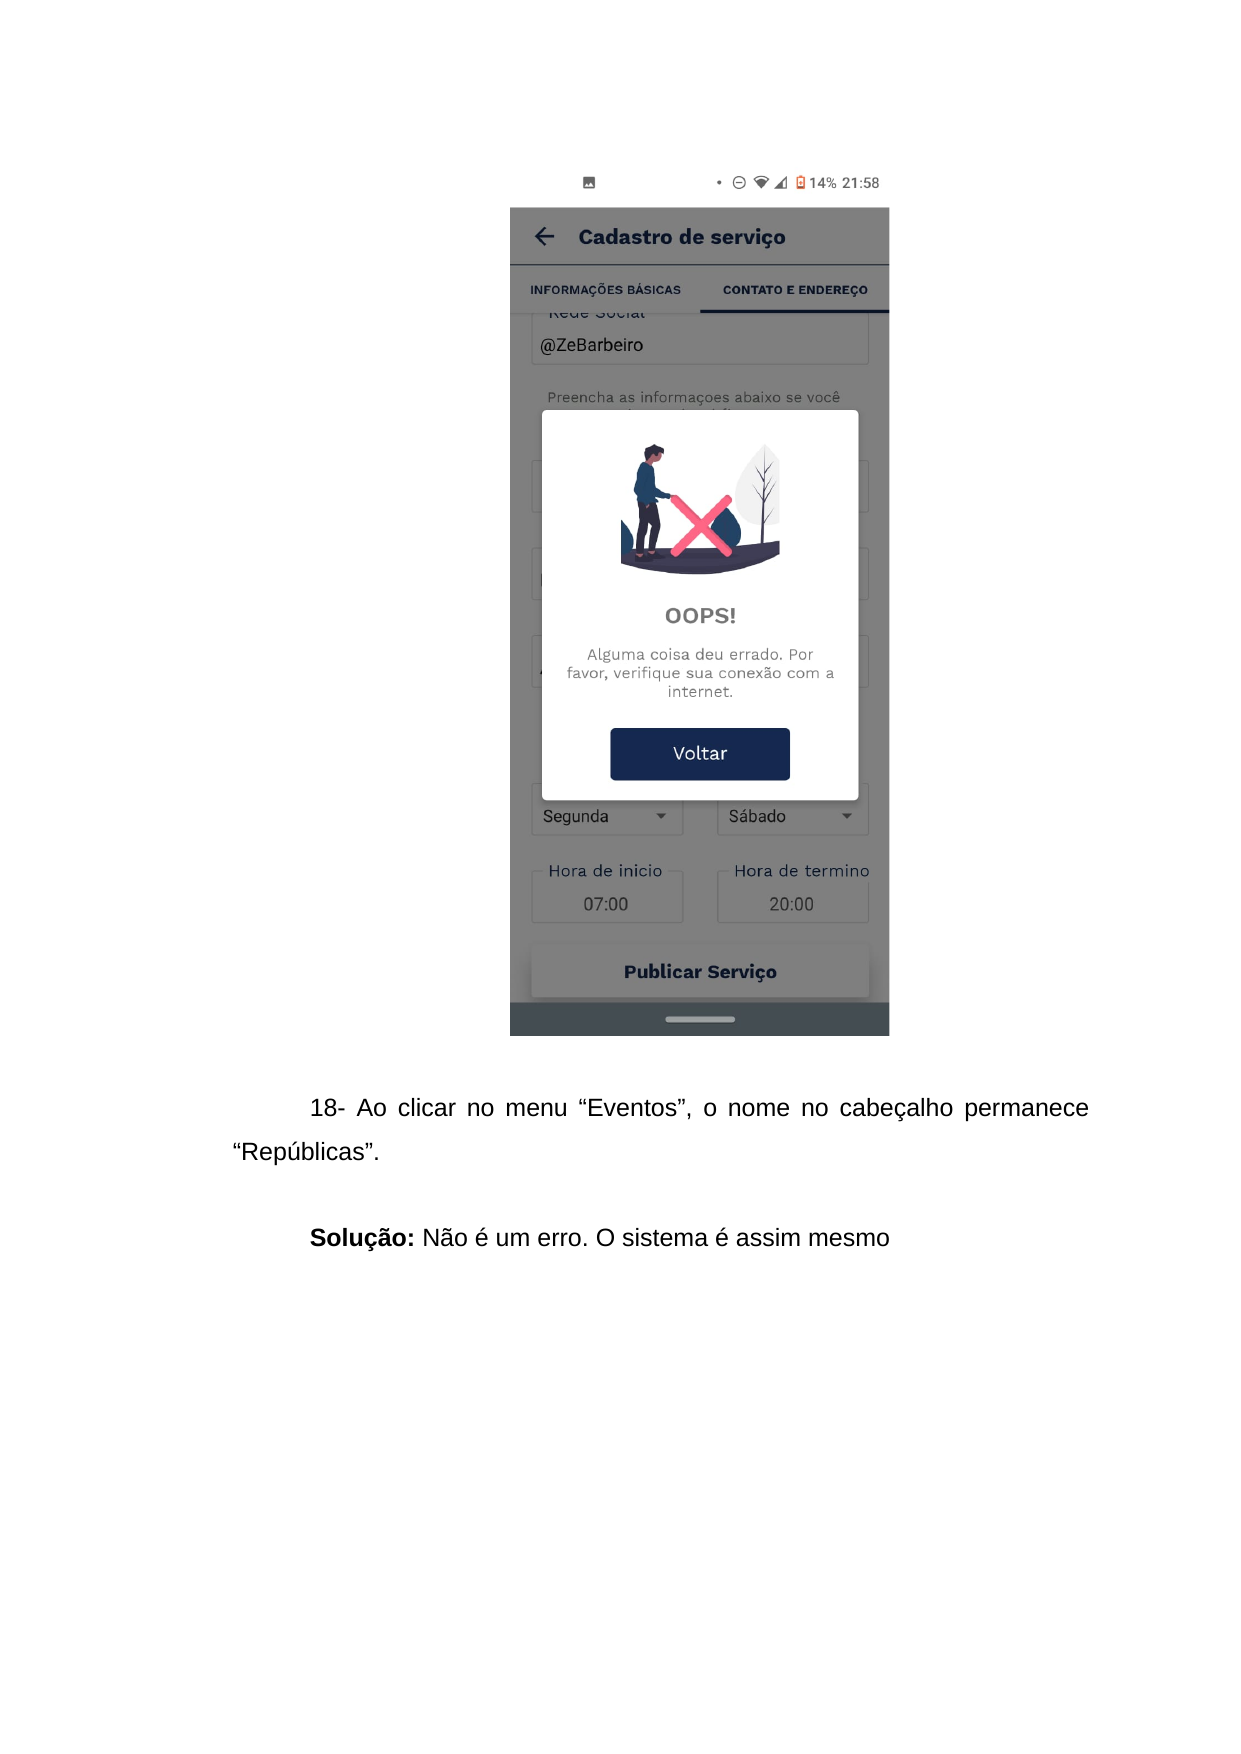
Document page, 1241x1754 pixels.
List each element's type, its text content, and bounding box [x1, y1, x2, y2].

text 18- Ao clicar no menu “Eventos”, o nome no cabeçalho permanece “Repúblicas”. [233, 1093, 1090, 1165]
text Solução: Não é um erro. O sistema é assim mesmo [233, 1223, 1090, 1251]
picture [510, 150, 890, 1036]
